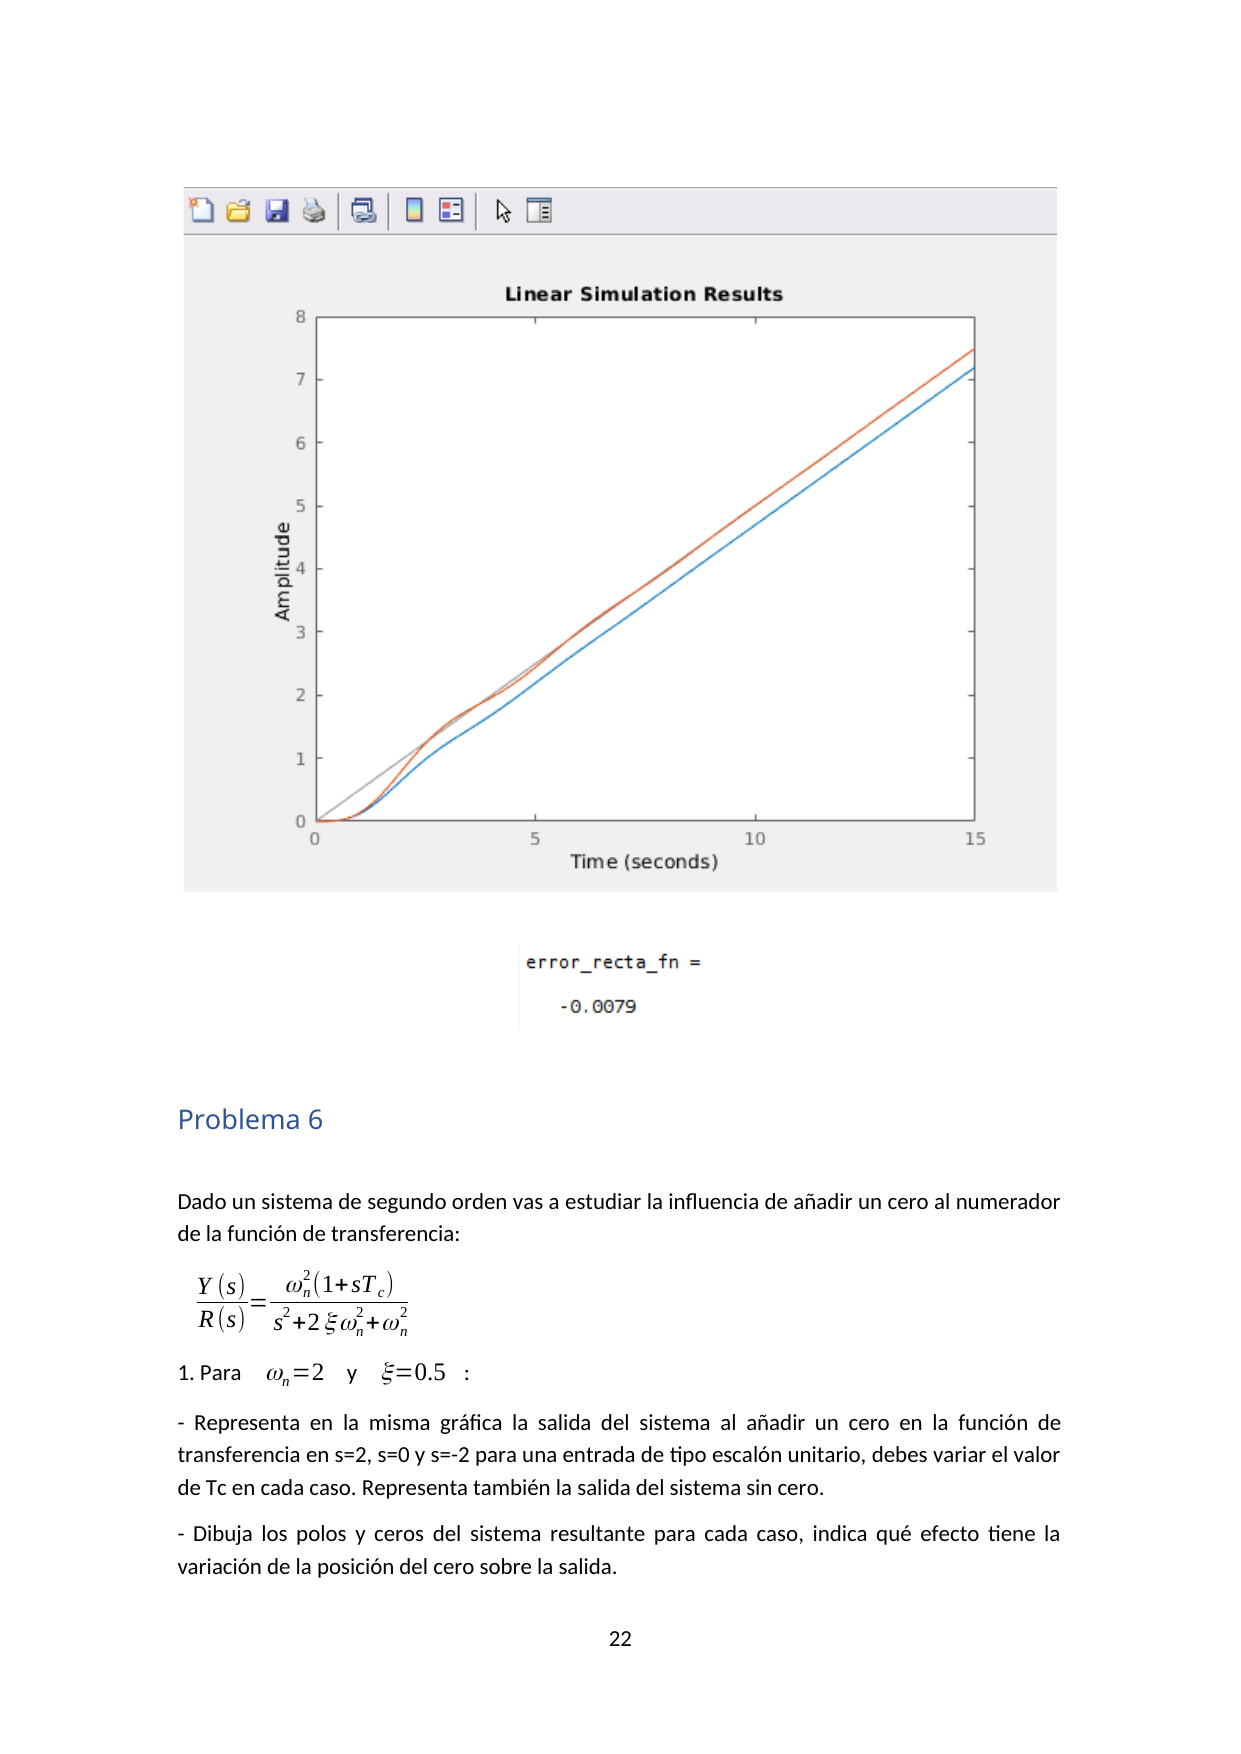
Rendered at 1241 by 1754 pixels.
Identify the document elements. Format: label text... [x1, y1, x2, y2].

text Dado un sistema de segundo orden vas a estudiar la influencia de añadir un cero al numerador de la función de transferencia: [177, 1187, 1063, 1247]
text - Dibuja los polos y ceros del sistema resultante para cada caso, indica qué efecto tiene la variación de la posición del cero sobre la salida. [177, 1519, 1063, 1580]
text 1. Para y : [177, 1358, 1063, 1390]
picture [518, 944, 722, 1029]
picture [183, 187, 1057, 892]
subtitle Problema 6 [177, 1101, 1063, 1137]
text - Representa en la misma gráfica la salida del sistema al añadir un cero en la función de transferencia en s=2, s=0 y s=-2 para una entrada de tipo escalón unitario, debes variar el valor de Tc en cada caso. Representa también la salida del sistema sin cero. [177, 1408, 1063, 1501]
